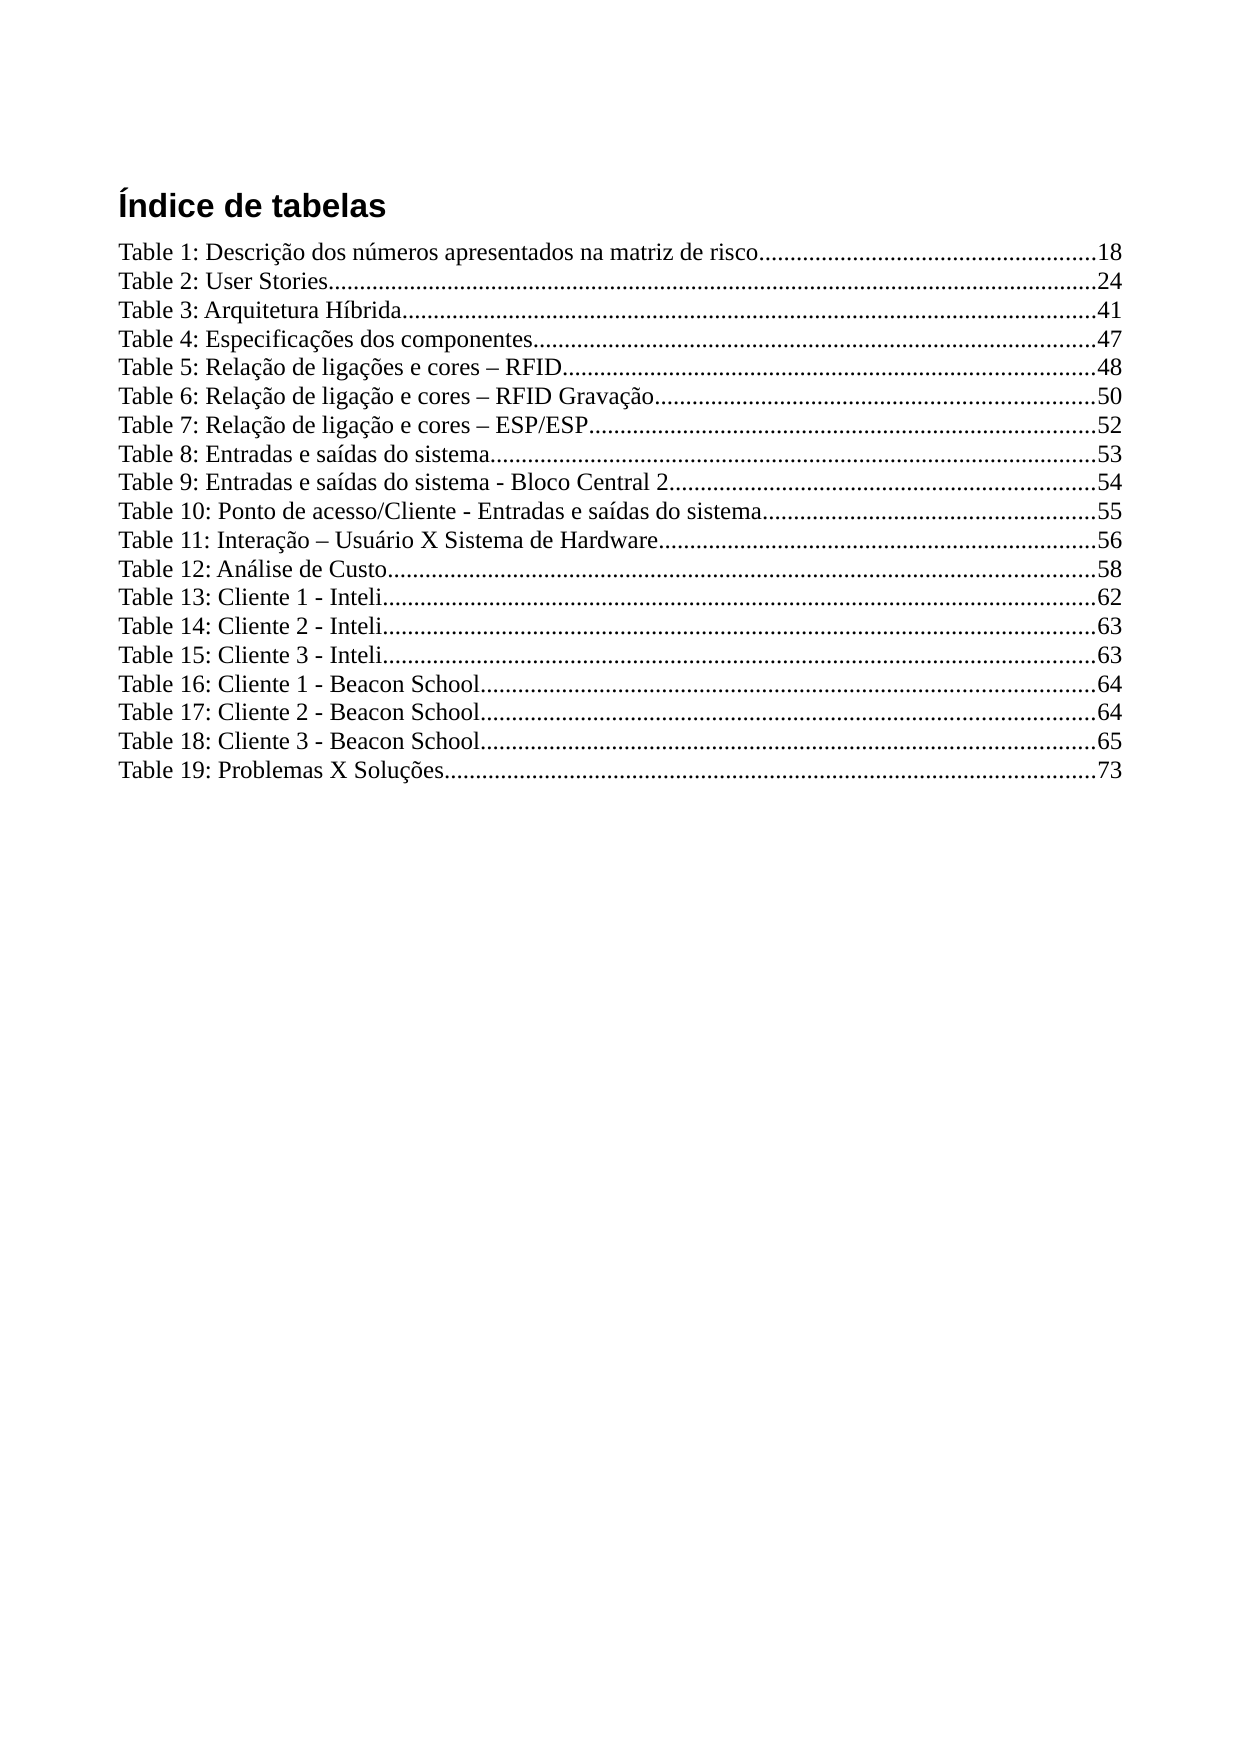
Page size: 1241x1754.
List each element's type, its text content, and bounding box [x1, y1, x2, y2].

text Table 16: Cliente 1 - Beacon School 64 [118, 669, 1122, 697]
text Table 10: Ponto de acesso/Cliente - Entradas e saídas do sistema 55 [118, 496, 1122, 525]
subtitle Índice de tabelas [118, 186, 1122, 225]
text Table 8: Entradas e saídas do sistema 53 [118, 439, 1122, 467]
text Table 7: Relação de ligação e cores – ESP/ESP 52 [118, 410, 1122, 439]
text Table 4: Especificações dos componentes 47 [118, 324, 1122, 352]
text Table 12: Análise de Custo 58 [118, 554, 1122, 582]
text Table 19: Problemas X Soluções 73 [118, 755, 1122, 784]
text Table 6: Relação de ligação e cores – RFID Gravação 50 [118, 381, 1122, 410]
text Table 15: Cliente 3 - Inteli 63 [118, 640, 1122, 669]
text Table 2: User Stories 24 [118, 266, 1122, 295]
text Table 9: Entradas e saídas do sistema - Bloco Central 2 54 [118, 467, 1122, 496]
text Table 1: Descrição dos números apresentados na matriz de risco 18 [118, 237, 1122, 266]
text Table 11: Interação – Usuário X Sistema de Hardware 56 [118, 525, 1122, 554]
text Table 14: Cliente 2 - Inteli 63 [118, 611, 1122, 640]
text Table 18: Cliente 3 - Beacon School 65 [118, 726, 1122, 755]
text Table 3: Arquitetura Híbrida 41 [118, 295, 1122, 324]
text Table 13: Cliente 1 - Inteli 62 [118, 582, 1122, 611]
text Table 5: Relação de ligações e cores – RFID 48 [118, 352, 1122, 381]
text Table 17: Cliente 2 - Beacon School 64 [118, 697, 1122, 726]
